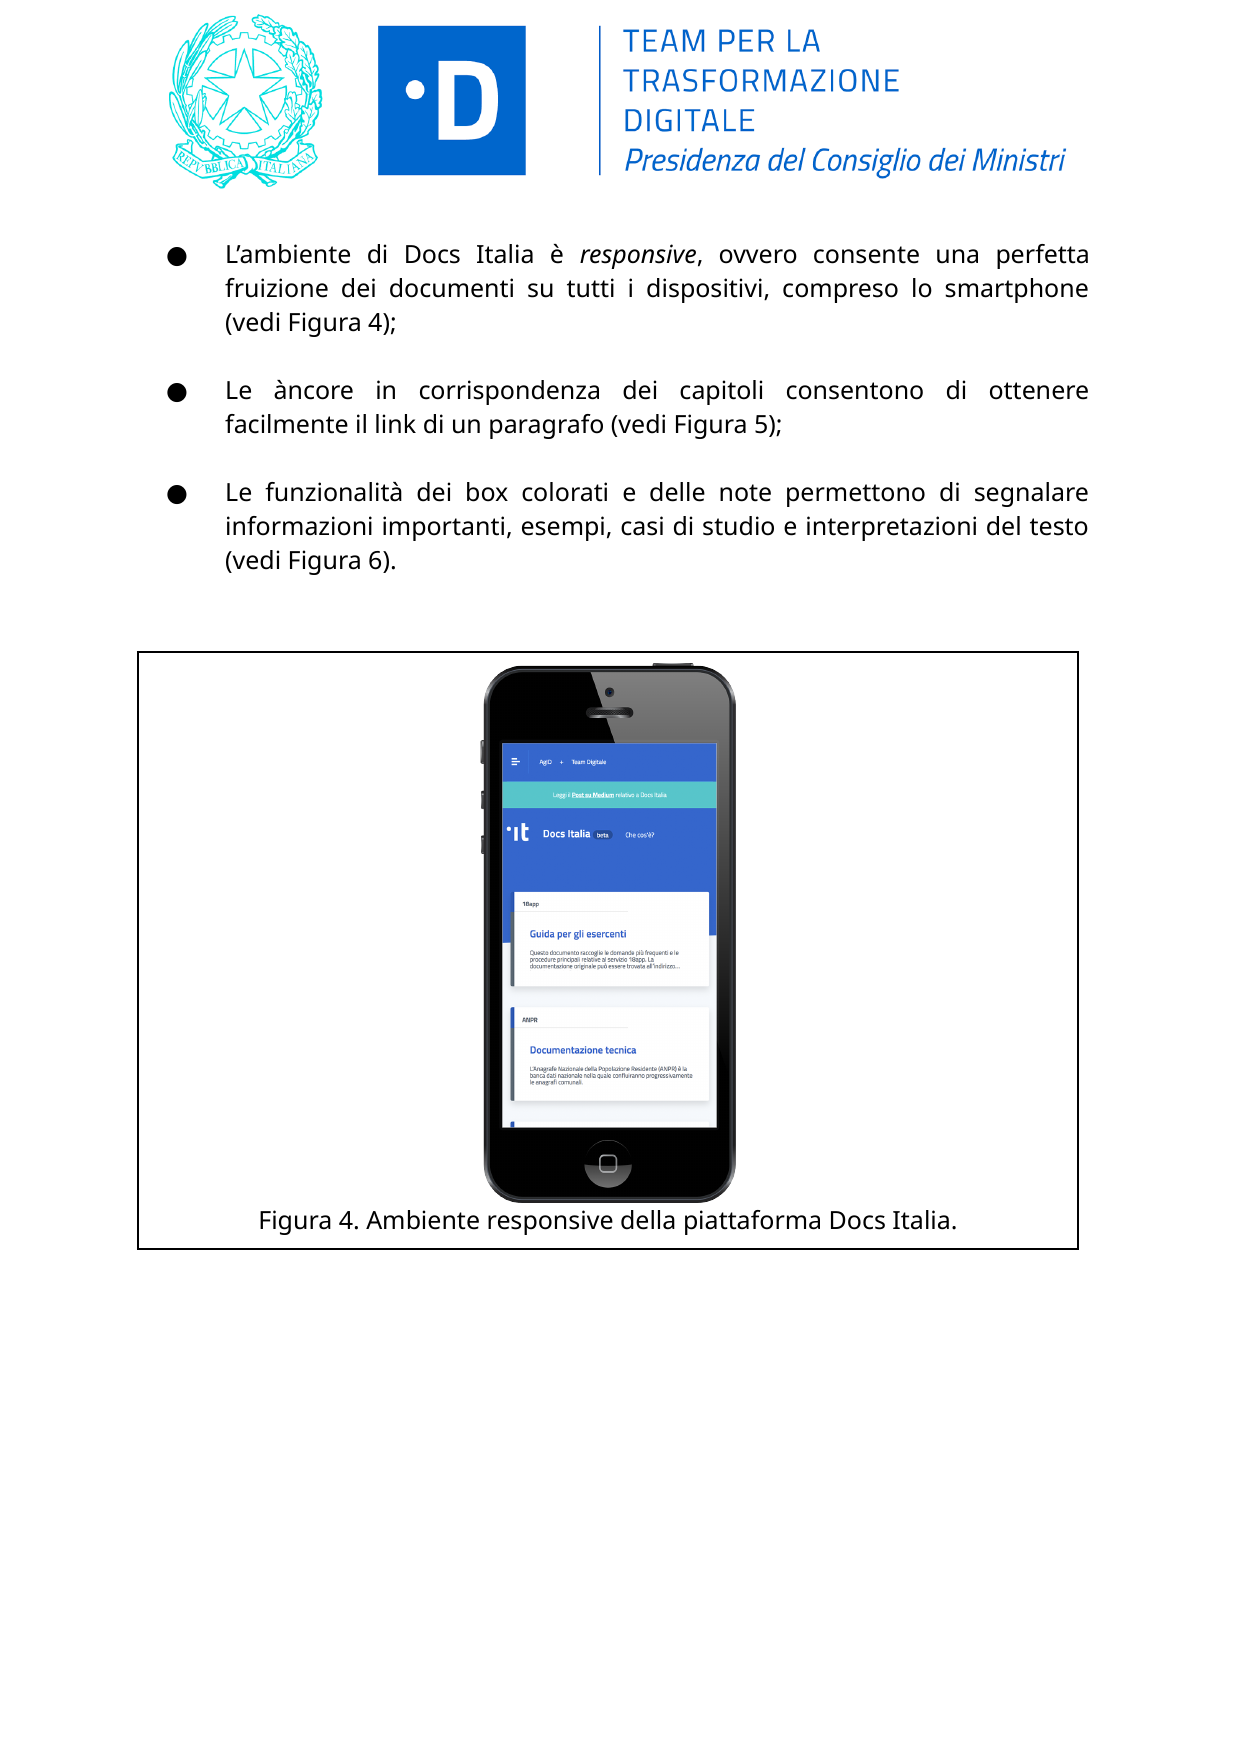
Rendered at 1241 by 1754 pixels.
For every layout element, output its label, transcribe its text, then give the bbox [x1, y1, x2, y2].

picture [150, 0, 1091, 203]
list Le funzionalità dei box colorati e delle note permettono di segnalare informazioni importanti, esempi, casi di studio e interpretazioni del testo (vedi Figura 6). [187, 475, 1090, 577]
table_header Figura 4. Ambiente responsive della piattaforma Docs Italia. [139, 653, 1077, 1247]
picture [474, 663, 742, 1203]
list Le àncore in corrispondenza dei capitoli consentono di ottenere facilmente il link di un paragrafo (vedi Figura 5); [187, 373, 1090, 441]
list L’ambiente di Docs Italia è responsive, ovvero consente una perfetta fruizione dei documenti su tutti i dispositivi, compreso lo smartphone (vedi Figura 4); [187, 236, 1090, 338]
